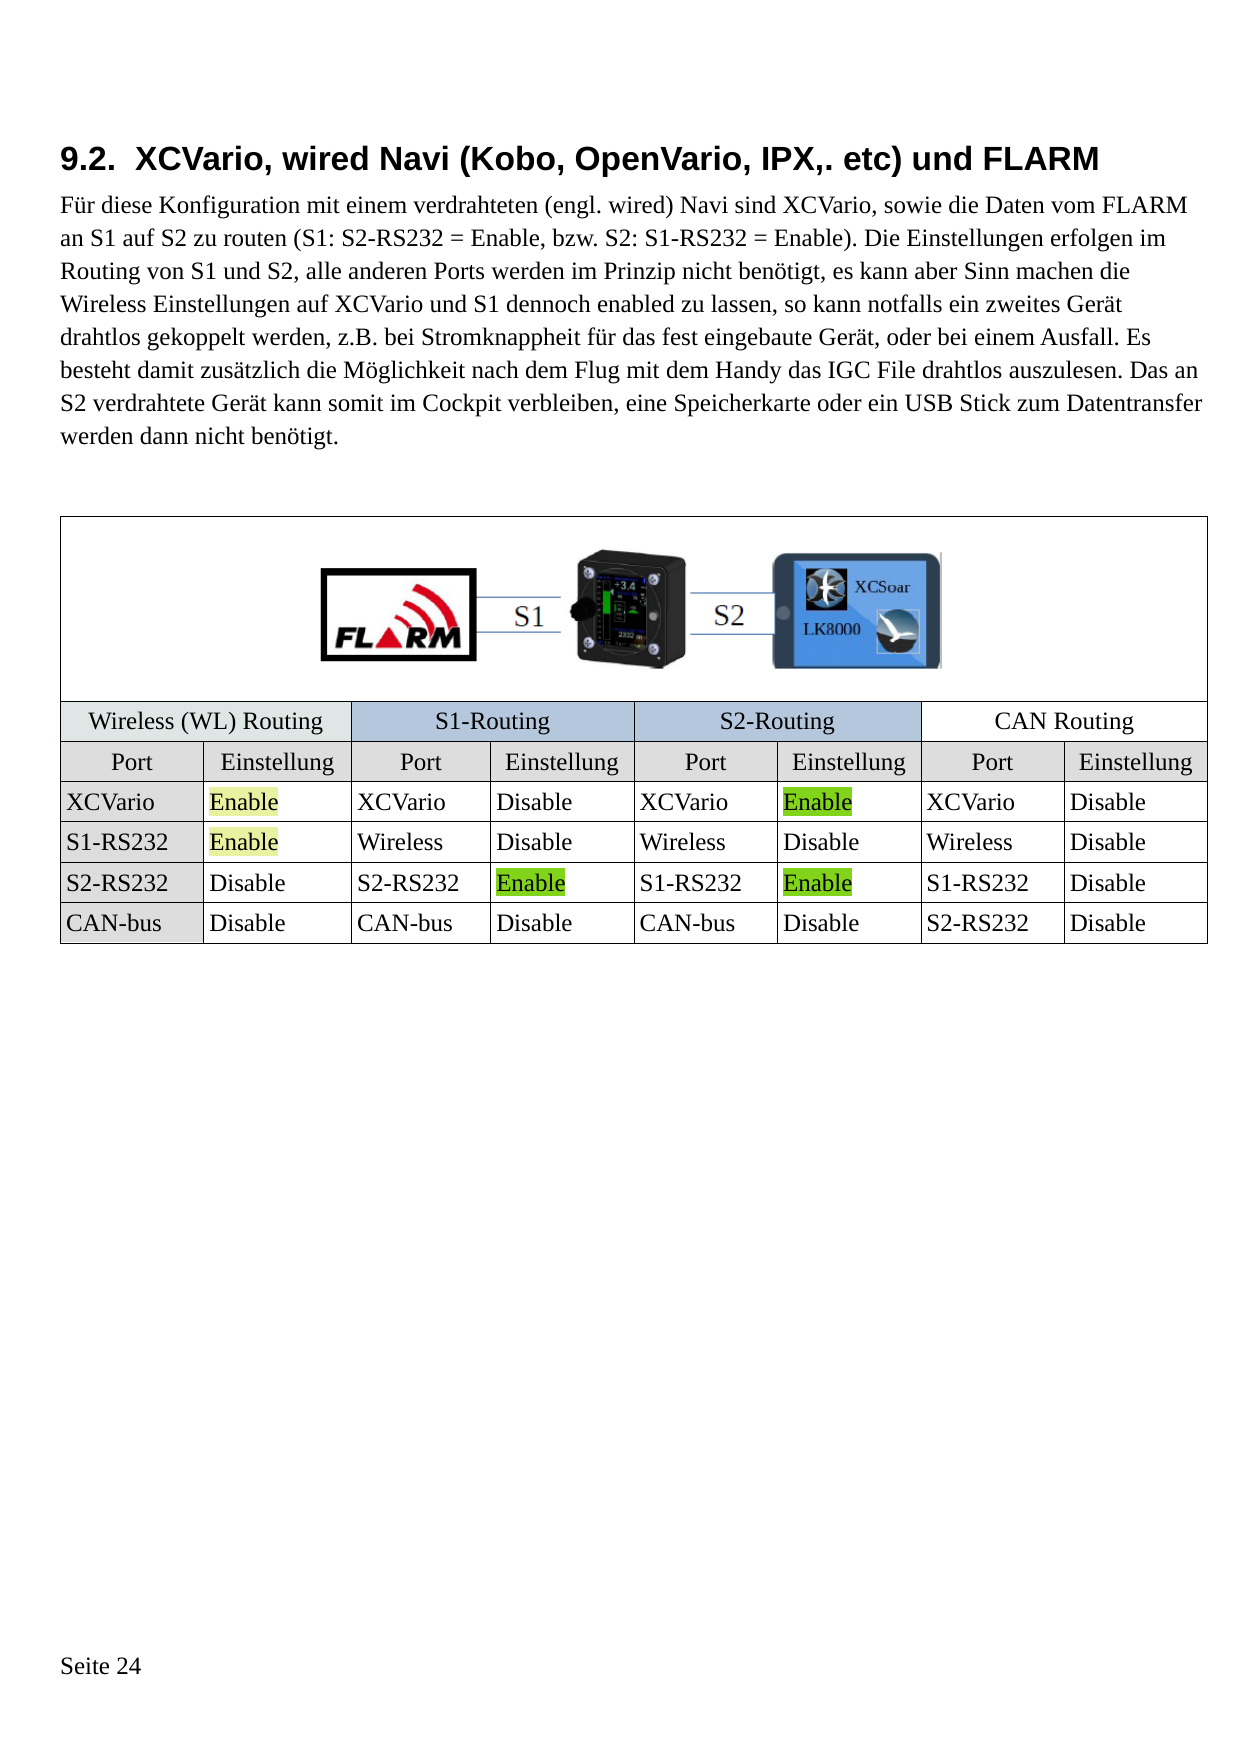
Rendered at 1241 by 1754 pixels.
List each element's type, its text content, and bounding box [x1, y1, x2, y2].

table_cell S1-RS232 [61, 822, 203, 862]
table_cell Disable [1065, 903, 1207, 942]
table_cell CAN-bus [61, 903, 203, 942]
table_cell Port [352, 742, 490, 781]
table_cell S2-RS232 [352, 863, 490, 902]
table_cell Disable [204, 903, 351, 942]
table_cell XCVario [352, 782, 490, 821]
table_cell Enable [204, 822, 351, 862]
table_cell CAN-bus [635, 903, 777, 942]
table_cell Disable [491, 782, 634, 821]
table_cell Wireless [352, 822, 490, 862]
table_cell Enable [204, 782, 351, 821]
table_cell Enable [778, 782, 921, 821]
picture [265, 529, 1002, 675]
table_cell XCVario [61, 782, 203, 821]
table_cell XCVario [922, 782, 1064, 821]
table_cell CAN-bus [352, 903, 490, 942]
table_cell Disable [778, 822, 921, 862]
table_cell S1-RS232 [635, 863, 777, 902]
table_cell S2-RS232 [922, 903, 1064, 942]
table_cell XCVario [635, 782, 777, 821]
table_cell Disable [491, 903, 634, 942]
table_cell Disable [491, 822, 634, 862]
table_cell Einstellung [204, 742, 351, 781]
table_cell S2-RS232 [61, 863, 203, 902]
table_cell S1-Routing [352, 702, 634, 741]
table_cell Disable [1065, 782, 1207, 821]
table_cell Disable [778, 903, 921, 942]
table_cell Wireless [922, 822, 1064, 862]
table_header [61, 517, 1207, 701]
table_cell S1-RS232 [922, 863, 1064, 902]
text Für diese Konfiguration mit einem verdrahteten (engl. wired) Navi sind XCVario, sowie die Daten vom FLARM an S1 auf S2 zu routen (S1: S2-RS232 = Enable, bzw. S2: S1-RS232 = Enable). Die Einstellungen erfolgen im Routing von S1 und S2, alle anderen Ports werden im Prinzip nicht benötigt, es kann aber Sinn machen die Wireless Einstellungen auf XCVario und S1 dennoch enabled zu lassen, so kann notfalls ein zweites Gerät drahtlos gekoppelt werden, z.B. bei Stromknappheit für das fest eingebaute Gerät, oder bei einem Ausfall. Es besteht damit zusätzlich die Möglichkeit nach dem Flug mit dem Handy das IGC File drahtlos auszulesen. Das an S2 verdrahtete Gerät kann somit im Cockpit verbleiben, eine Speicherkarte oder ein USB Stick zum Datentransfer werden dann nicht benötigt. [60, 190, 1207, 450]
table_cell CAN Routing [922, 702, 1207, 741]
table_cell Wireless [635, 822, 777, 862]
table_cell S2-Routing [635, 702, 921, 741]
table_cell Enable [491, 863, 634, 902]
table_cell Port [61, 742, 203, 781]
table_cell Wireless (WL) Routing [61, 702, 351, 741]
table_cell Disable [1065, 863, 1207, 902]
table_cell Einstellung [1065, 742, 1207, 781]
table_cell Disable [1065, 822, 1207, 862]
table_cell Enable [778, 863, 921, 902]
table_cell Port [922, 742, 1064, 781]
table_cell Port [635, 742, 777, 781]
table_cell Einstellung [778, 742, 921, 781]
table_cell Einstellung [491, 742, 634, 781]
table_cell Disable [204, 863, 351, 902]
subtitle XCVario, wired Navi (Kobo, OpenVario, IPX,. etc) und FLARM [60, 139, 1207, 178]
